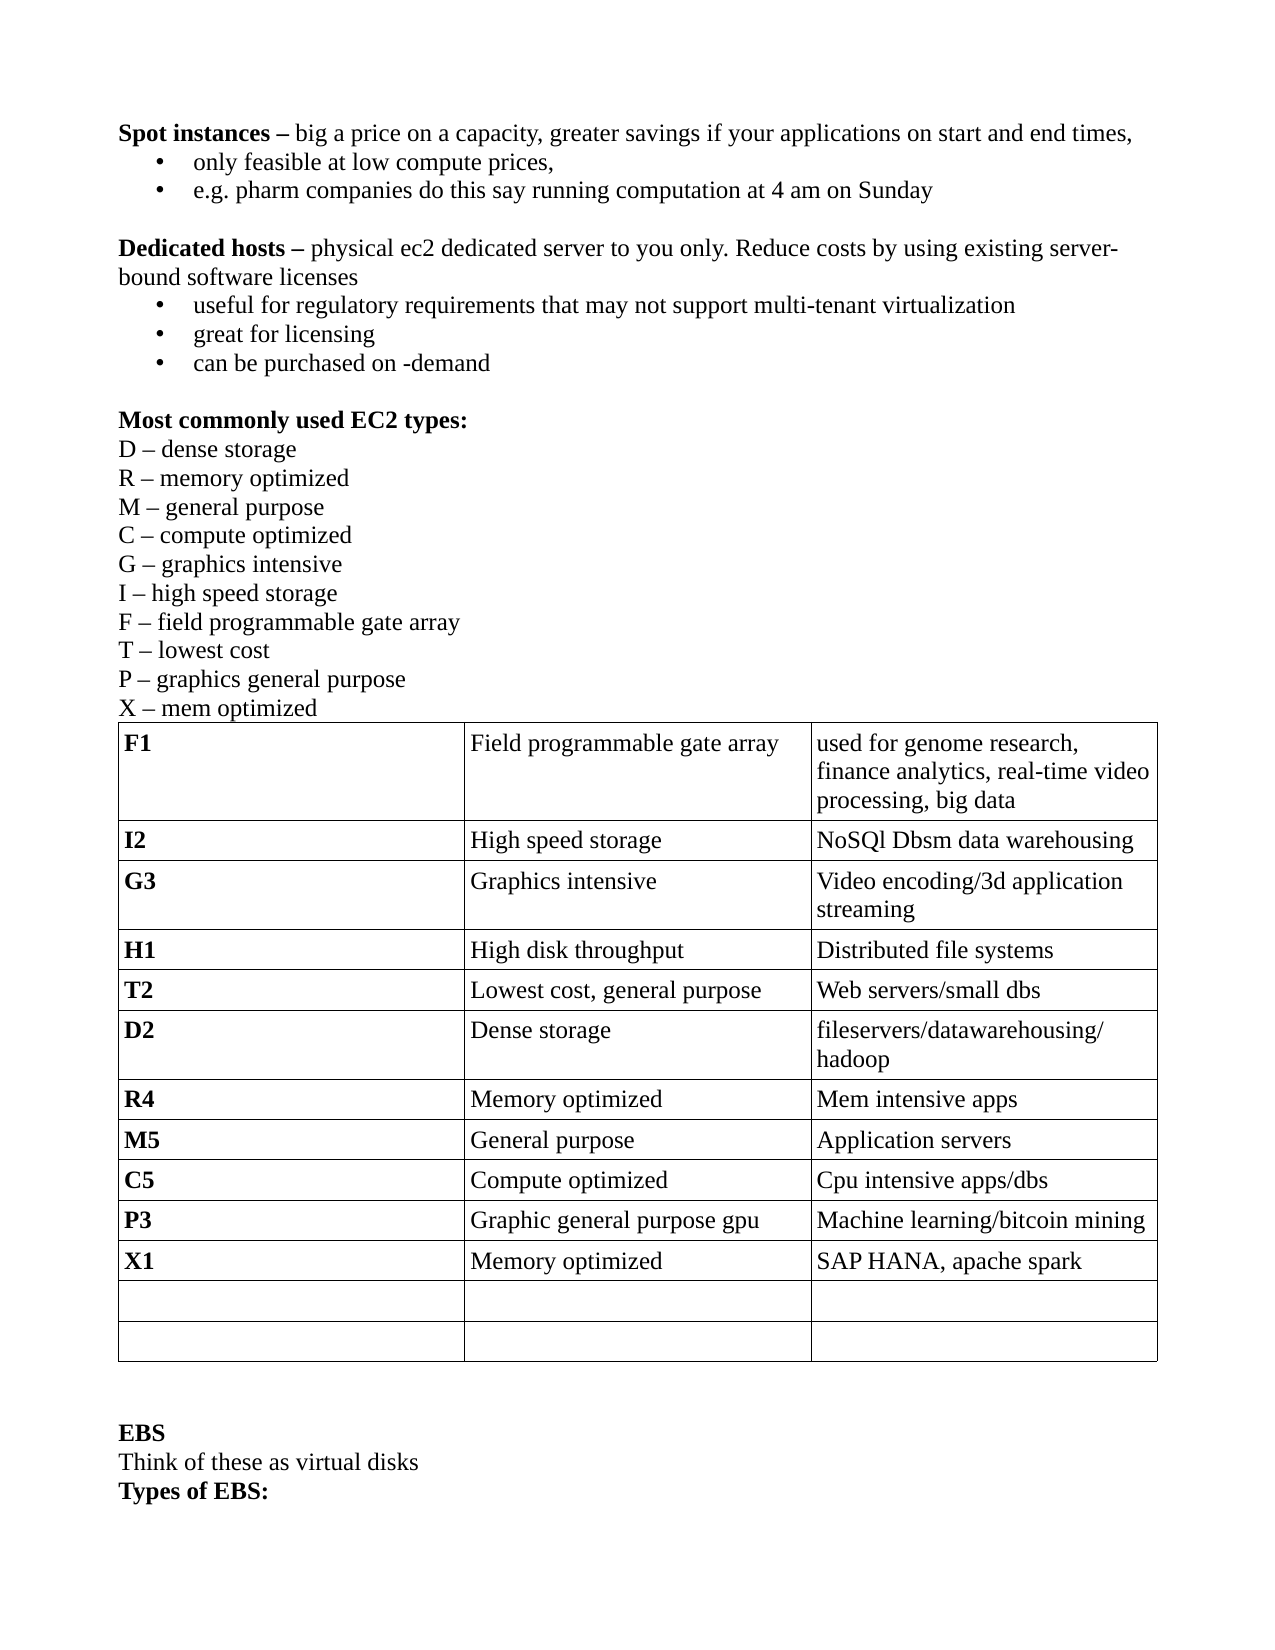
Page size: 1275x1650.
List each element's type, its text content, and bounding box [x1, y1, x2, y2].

table_cell [812, 1322, 1157, 1361]
text I – high speed storage [118, 578, 1157, 607]
table_cell [119, 1281, 464, 1321]
table_cell Machine learning/bitcoin mining [812, 1201, 1157, 1240]
text F – field programmable gate array [118, 607, 1157, 636]
table_cell Dense storage [465, 1011, 811, 1079]
table_cell Memory optimized [465, 1241, 811, 1280]
table_cell Graphics intensive [465, 861, 811, 929]
table_cell fileservers/datawarehousing/hadoop [812, 1011, 1157, 1079]
text Think of these as virtual disks [118, 1447, 1157, 1476]
list great for licensing [156, 319, 1157, 348]
text G – graphics intensive [118, 549, 1157, 578]
table_cell High disk throughput [465, 930, 811, 969]
list can be purchased on -demand [156, 348, 1157, 377]
text M – general purpose [118, 492, 1157, 521]
table_cell G3 [119, 861, 464, 929]
table_cell [465, 1281, 811, 1321]
text Spot instances – big a price on a capacity, greater savings if your applications on start and end times, [118, 118, 1157, 147]
table_cell Graphic general purpose gpu [465, 1201, 811, 1240]
table_cell X1 [119, 1241, 464, 1280]
list only feasible at low compute prices, [156, 147, 1157, 176]
table_cell T2 [119, 970, 464, 1010]
text T – lowest cost [118, 636, 1157, 664]
table_header F1 [119, 723, 464, 820]
table_cell Memory optimized [465, 1080, 811, 1119]
list e.g. pharm companies do this say running computation at 4 am on Sunday [156, 176, 1157, 204]
table_cell SAP HANA, apache spark [812, 1241, 1157, 1280]
text X – mem optimized [118, 693, 1157, 722]
table_cell Lowest cost, general purpose [465, 970, 811, 1010]
table_cell [812, 1281, 1157, 1321]
text C – compute optimized [118, 521, 1157, 549]
table_cell R4 [119, 1080, 464, 1119]
text D – dense storage [118, 434, 1157, 463]
table_cell Web servers/small dbs [812, 970, 1157, 1010]
table_cell Compute optimized [465, 1160, 811, 1200]
table_cell [465, 1322, 811, 1361]
table_header used for genome research, finance analytics, real-time video processing, big data [812, 723, 1157, 820]
table_cell C5 [119, 1160, 464, 1200]
list useful for regulatory requirements that may not support multi-tenant virtualization [156, 291, 1157, 319]
text Most commonly used EC2 types: [118, 406, 1157, 434]
table_cell [119, 1322, 464, 1361]
table_cell D2 [119, 1011, 464, 1079]
table_cell Cpu intensive apps/dbs [812, 1160, 1157, 1200]
table_cell P3 [119, 1201, 464, 1240]
text R – memory optimized [118, 463, 1157, 492]
text Types of EBS: [118, 1476, 1157, 1505]
table_cell Distributed file systems [812, 930, 1157, 969]
text Dedicated hosts – physical ec2 dedicated server to you only. Reduce costs by using existing server-bound software licenses [118, 233, 1157, 291]
text EBS [118, 1418, 1157, 1447]
table_cell General purpose [465, 1120, 811, 1159]
table_header Field programmable gate array [465, 723, 811, 820]
table_cell Mem intensive apps [812, 1080, 1157, 1119]
table_cell NoSQl Dbsm data warehousing [812, 821, 1157, 860]
table_cell M5 [119, 1120, 464, 1159]
table_cell Video encoding/3d application streaming [812, 861, 1157, 929]
text P – graphics general purpose [118, 664, 1157, 693]
table_cell High speed storage [465, 821, 811, 860]
table_cell H1 [119, 930, 464, 969]
table_cell I2 [119, 821, 464, 860]
table_cell Application servers [812, 1120, 1157, 1159]
